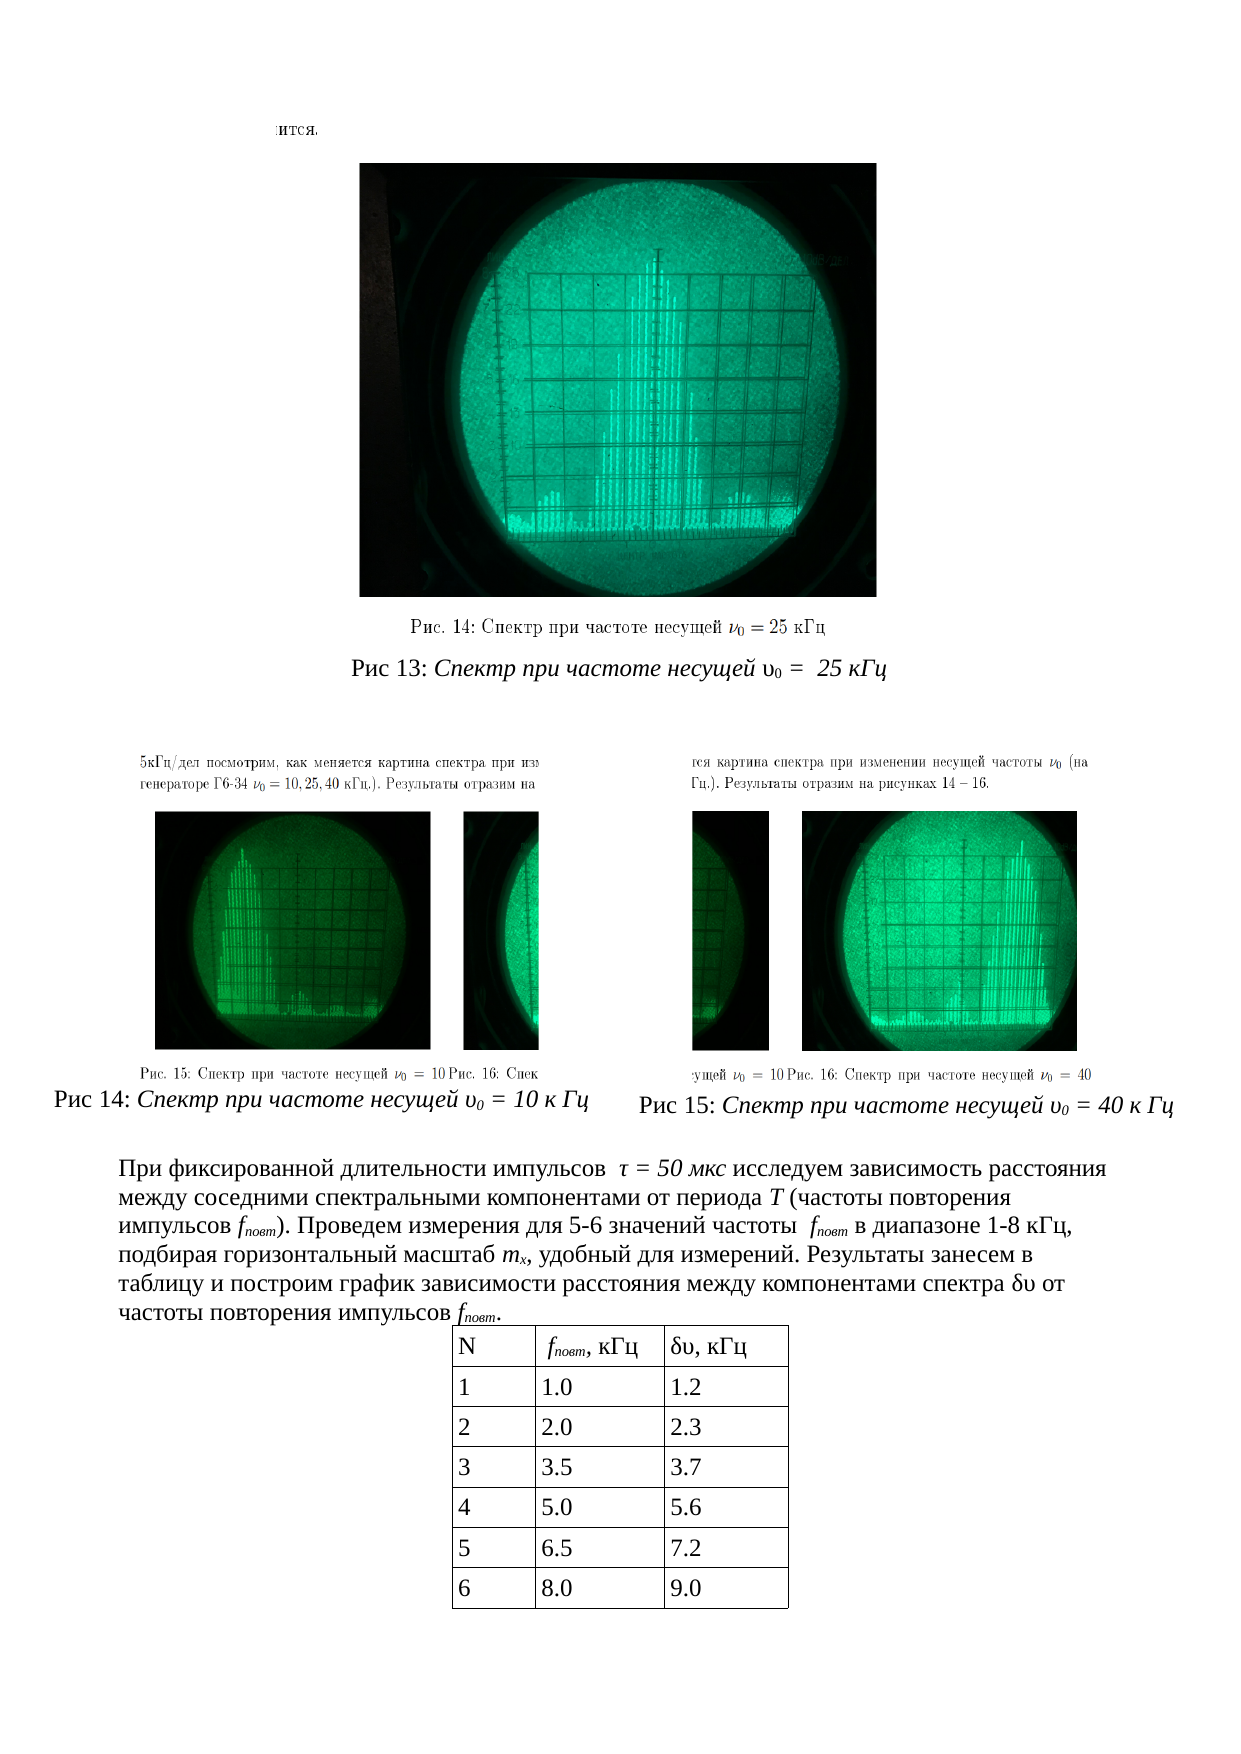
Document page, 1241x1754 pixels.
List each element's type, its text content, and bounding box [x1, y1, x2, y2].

table_cell 2.0 [536, 1407, 664, 1446]
table_cell 9.0 [665, 1568, 788, 1608]
table_cell 3.7 [665, 1447, 788, 1487]
table_cell 8.0 [536, 1568, 664, 1608]
text Рис 13: Спектр при частоте несущей υ0 = 25 кГц [118, 653, 1122, 681]
table_header N [453, 1326, 535, 1366]
table_cell 1 [453, 1367, 535, 1406]
table_cell 6.5 [536, 1528, 664, 1567]
table_cell 4 [453, 1488, 535, 1527]
table_header Рис 15: Спектр при частоте несущей υ0 = 40 к Гц [621, 748, 1194, 1124]
table_cell 7.2 [665, 1528, 788, 1567]
table_header δυ, кГц [665, 1326, 788, 1366]
picture [276, 118, 965, 641]
table_cell 1.2 [665, 1367, 788, 1406]
text При фиксированной длительности импульсов τ = 50 мкс исследуем зависимость расстояния между соседними спектральными компонентами от периода Т (частоты повторения импульсов fповт). Проведем измерения для 5-6 значений частоты fповт в диапазоне 1-8 кГц, подбирая горизонтальный масштаб mx, удобный для измерений. Результаты занесем в таблицу и построим график зависимости расстояния между компонентами спектра δυ от частоты повторения импульсов fповт. [118, 1153, 1122, 1325]
table_cell 1.0 [536, 1367, 664, 1406]
table_cell 3 [453, 1447, 535, 1487]
table_cell 5.6 [665, 1488, 788, 1527]
table_cell 5.0 [536, 1488, 664, 1527]
table_cell 3.5 [536, 1447, 664, 1487]
table_header Рис 14: Спектр при частоте несущей υ0 = 10 к Гц [24, 748, 621, 1124]
table_header fповт, кГц [536, 1326, 664, 1366]
table_cell 2 [453, 1407, 535, 1446]
picture [106, 753, 340, 1085]
picture [877, 753, 1123, 1090]
table_cell 5 [453, 1528, 535, 1567]
table_cell 2.3 [665, 1407, 788, 1446]
table_cell 6 [453, 1568, 535, 1608]
